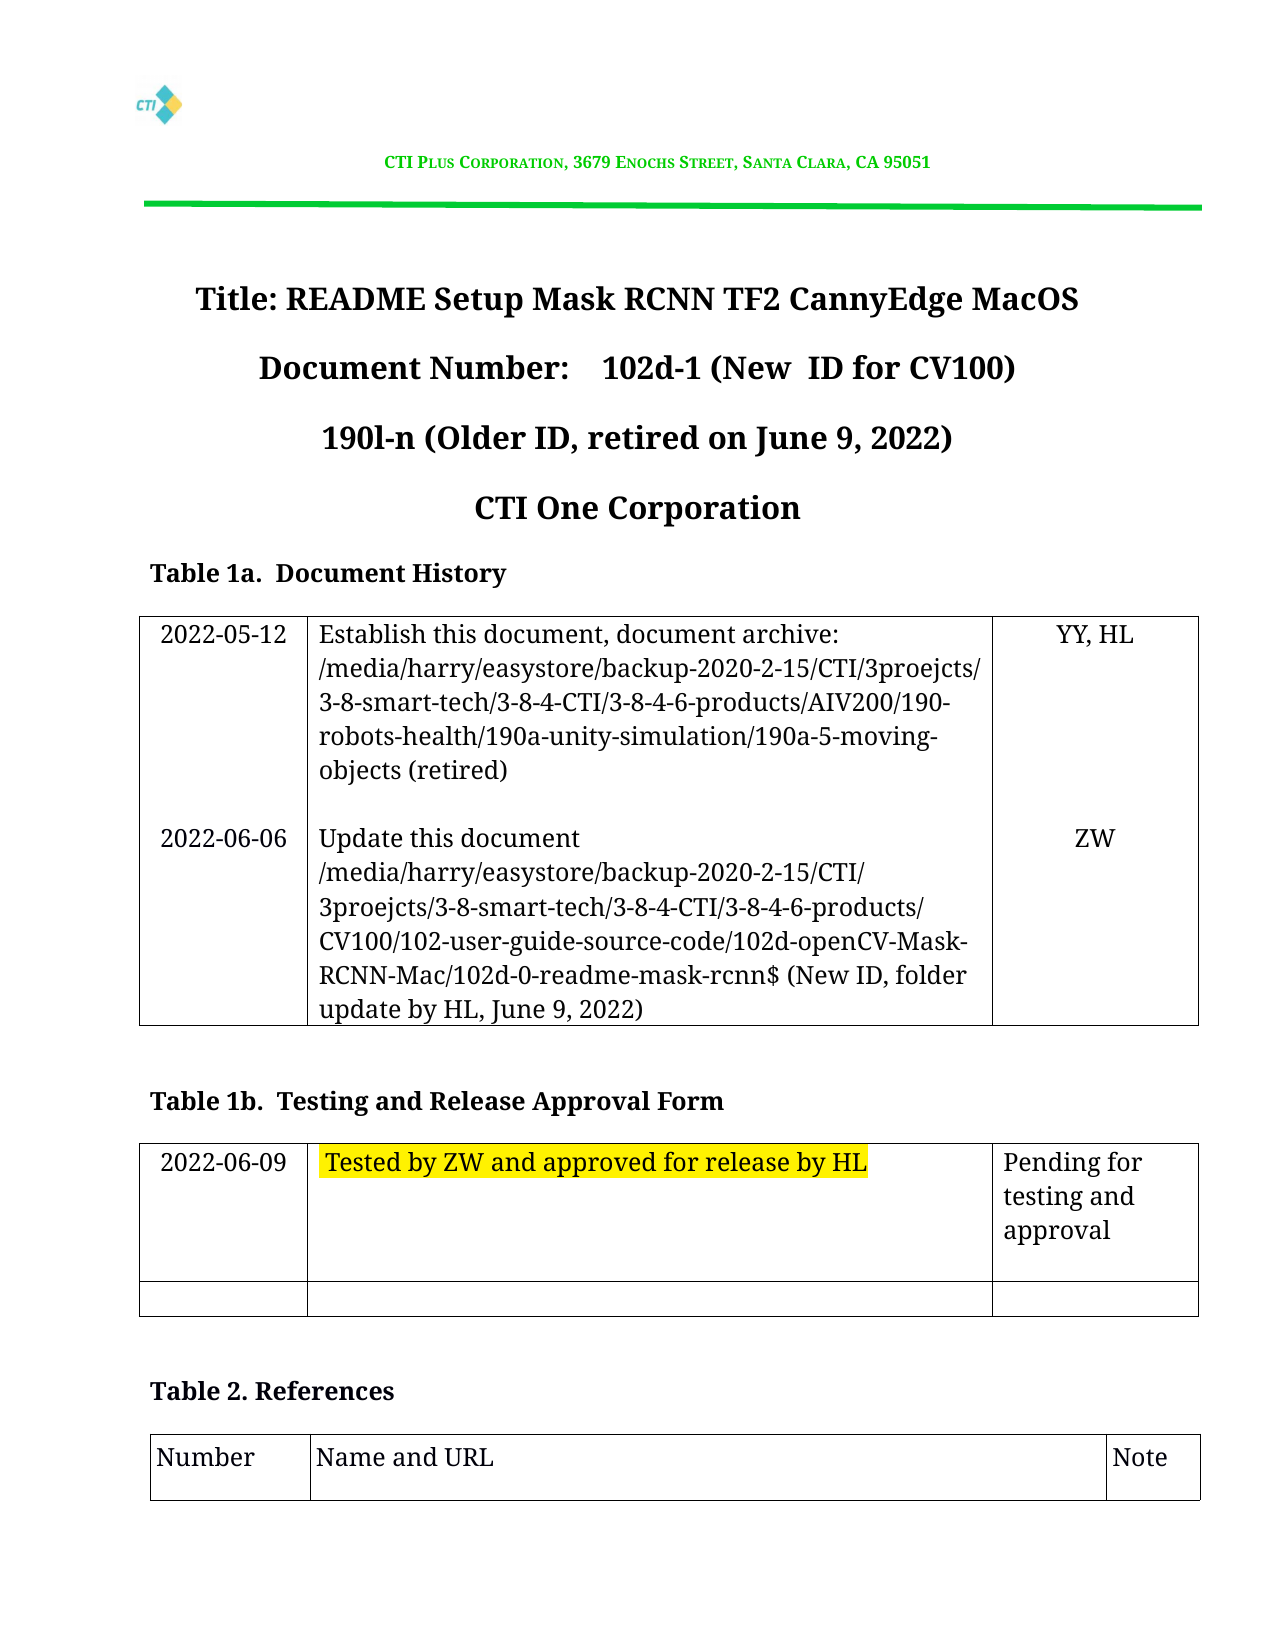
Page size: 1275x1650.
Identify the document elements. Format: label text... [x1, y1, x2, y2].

table_cell [140, 1282, 307, 1316]
table_header 2022-06-09 [140, 1144, 307, 1281]
text Table 1a. Document History [150, 556, 1125, 590]
table_header Number [151, 1435, 310, 1500]
table_header Establish this document, document archive: /media/harry/easystore/backup-2020-2-15/CTI/3proejcts/3-8-smart-tech/3-8-4-CTI/3-8-4-6-products/AIV200/190-robots-health/190a-unity-simulation/190a-5-moving-objects (retired) [308, 617, 992, 821]
table_cell [308, 1282, 992, 1316]
table_header YY, HL [993, 617, 1198, 821]
text Title: README Setup Mask RCNN TF2 CannyEdge MacOS [150, 276, 1125, 319]
table_header 2022-05-12 [140, 617, 307, 821]
table_header Note [1107, 1435, 1200, 1500]
text 190l-n (Older ID, retired on June 9, 2022) [150, 416, 1125, 459]
table_cell Update this document /media/harry/easystore/backup-2020-2-15/CTI/3proejcts/3-8-smart-tech/3-8-4-CTI/3-8-4-6-products/CV100/102-user-guide-source-code/102d-openCV-Mask-RCNN-Mac/102d-0-readme-mask-rcnn$ (New ID, folder update by HL, June 9, 2022) [308, 821, 992, 1025]
table_cell 2022-06-06 [140, 821, 307, 1025]
table_cell [993, 1282, 1198, 1316]
table_cell ZW [993, 821, 1198, 1025]
text CTI One Corporation [150, 486, 1125, 528]
table_header Name and URL [311, 1435, 1106, 1500]
table_header Tested by ZW and approved for release by HL [308, 1144, 992, 1281]
text Document Number: 102d-1 (New ID for CV100) [150, 346, 1125, 389]
table_header Pending for testing and approval [993, 1144, 1198, 1281]
picture [134, 75, 183, 126]
text CTI Plus Corporation, 3679 Enochs Street, Santa Clara, CA 95051 [150, 150, 1125, 190]
text Table 1b. Testing and Release Approval Form [150, 1083, 1125, 1117]
text Table 2. References [150, 1373, 1125, 1407]
